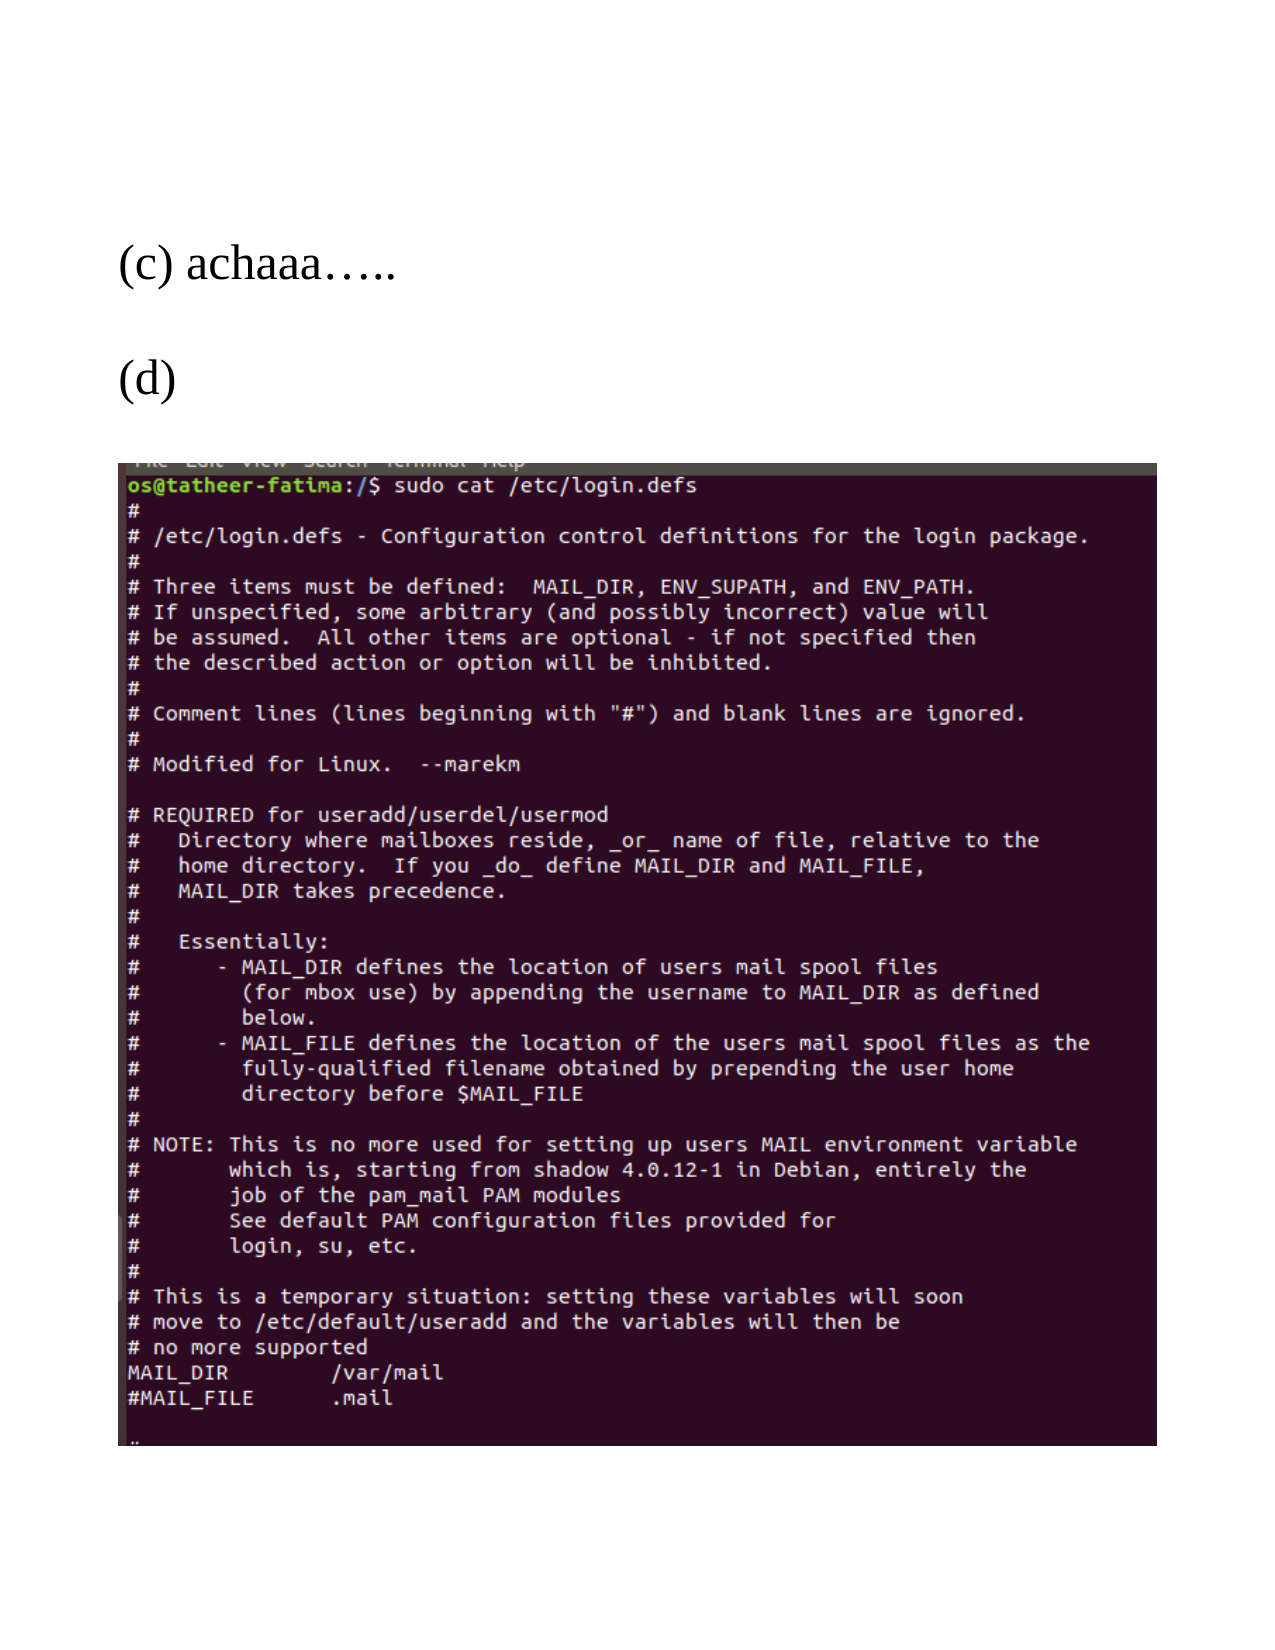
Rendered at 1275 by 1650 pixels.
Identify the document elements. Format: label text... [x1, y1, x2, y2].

text (d) [118, 348, 1157, 406]
picture [118, 463, 1157, 1446]
text (c) achaaa….. [118, 233, 1157, 291]
